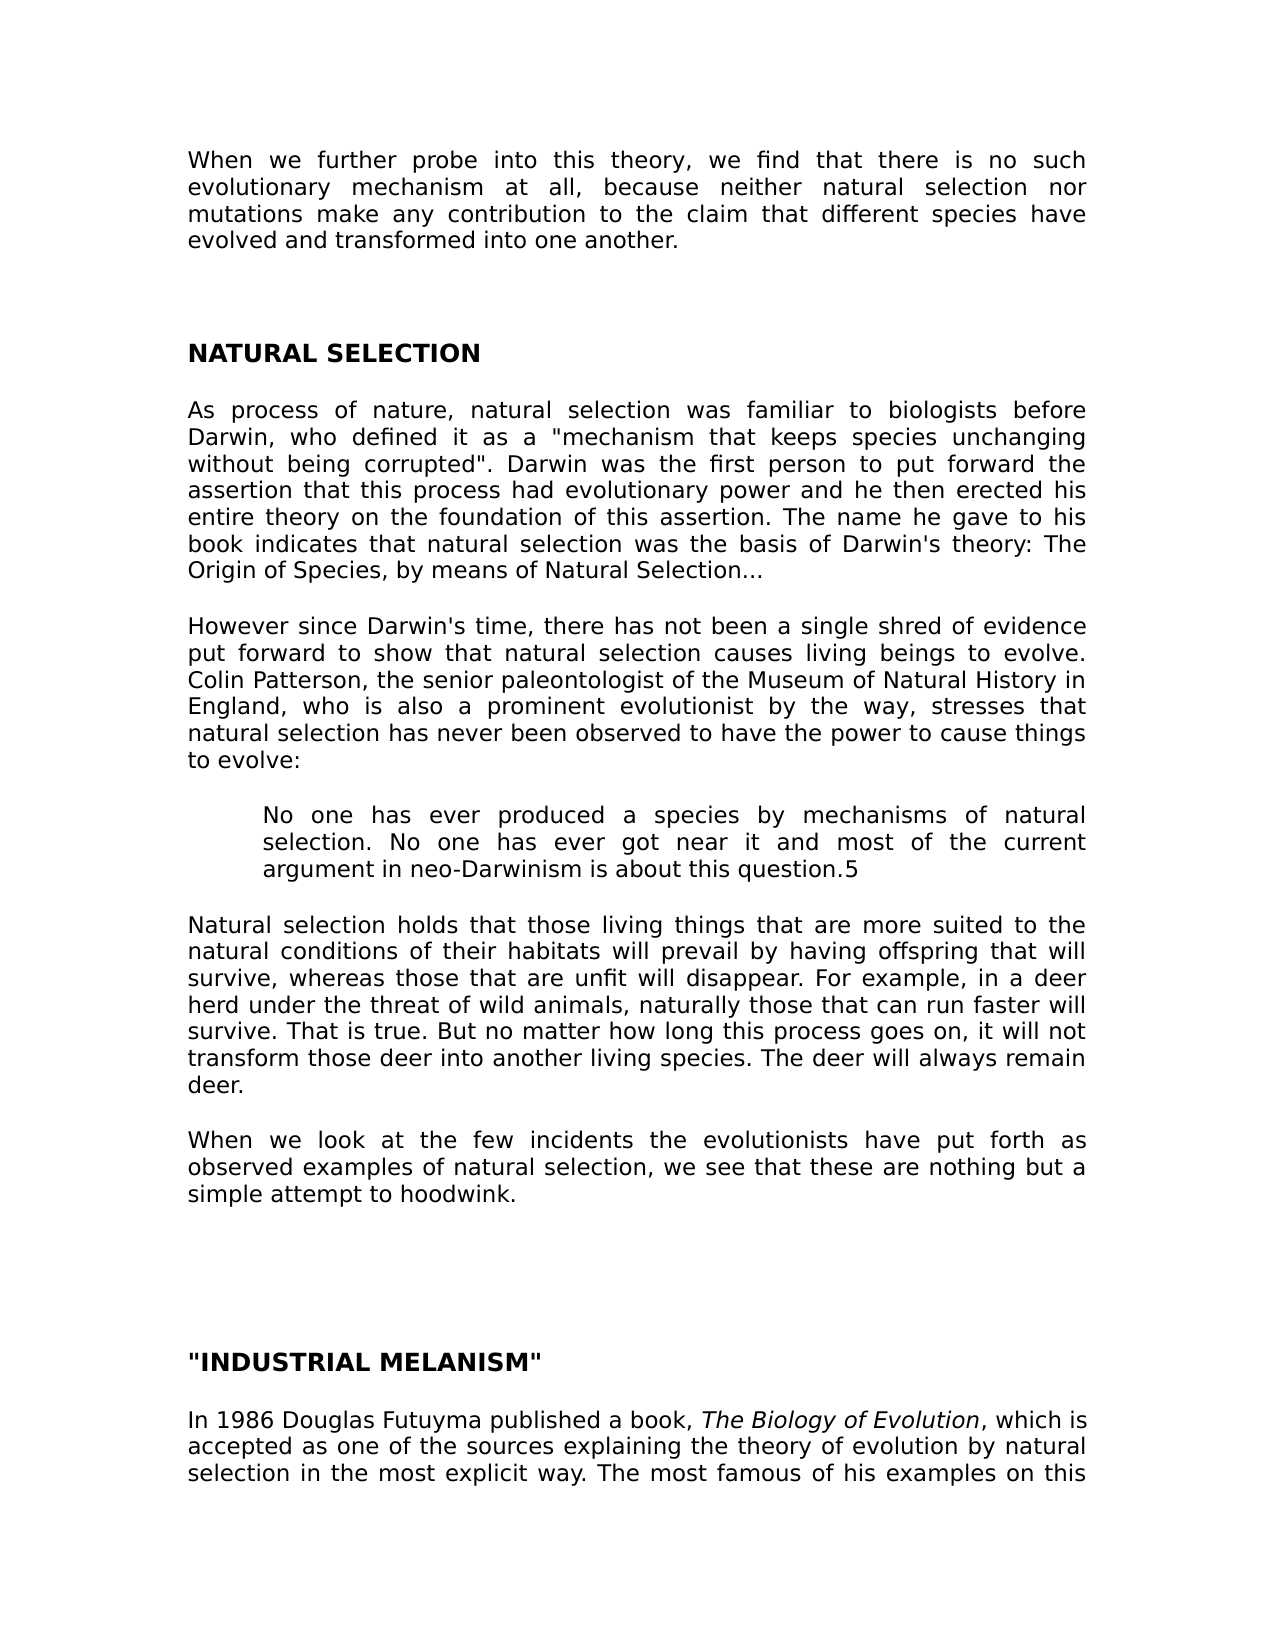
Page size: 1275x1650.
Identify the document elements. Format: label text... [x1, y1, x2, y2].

text Natural Selection [187, 339, 1088, 368]
text However since Darwin's time, there has not been a single shred of evidence put forward to show that natural selection causes living beings to evolve. Colin Patterson, the senior paleontologist of the Museum of Natural History in England, who is also a prominent evolutionist by the way, stresses that natural selection has never been observed to have the power to cause things to evolve: [187, 613, 1088, 773]
text When we further probe into this theory, we find that there is no such evolutionary mechanism at all, because neither natural selection nor mutations make any contribution to the claim that different species have evolved and transformed into one another. [187, 148, 1088, 254]
text In 1986 Douglas Futuyma published a book, The Biology of Evolution, which is accepted as one of the sources explaining the theory of evolution by natural selection in the most explicit way. The most famous of his examples on this [187, 1407, 1088, 1487]
text As process of nature, natural selection was familiar to biologists before Darwin, who defined it as a "mechanism that keeps species unchanging without being corrupted". Darwin was the first person to put forward the assertion that this process had evolutionary power and he then erected his entire theory on the foundation of this assertion. The name he gave to his book indicates that natural selection was the basis of Darwin's theory: The Origin of Species, by means of Natural Selection... [187, 398, 1088, 584]
text No one has ever produced a species by mechanisms of natural selection. No one has ever got near it and most of the current argument in neo-Darwinism is about this question.5 [262, 803, 1088, 883]
text "Industrial Melanism" [187, 1348, 1088, 1378]
text When we look at the few incidents the evolutionists have put forth as observed examples of natural selection, we see that these are nothing but a simple attempt to hoodwink. [187, 1128, 1088, 1208]
text Natural selection holds that those living things that are more suited to the natural conditions of their habitats will prevail by having offspring that will survive, whereas those that are unfit will disappear. For example, in a deer herd under the threat of wild animals, naturally those that can run faster will survive. That is true. But no matter how long this process goes on, it will not transform those deer into another living species. The deer will always remain deer. [187, 912, 1088, 1098]
